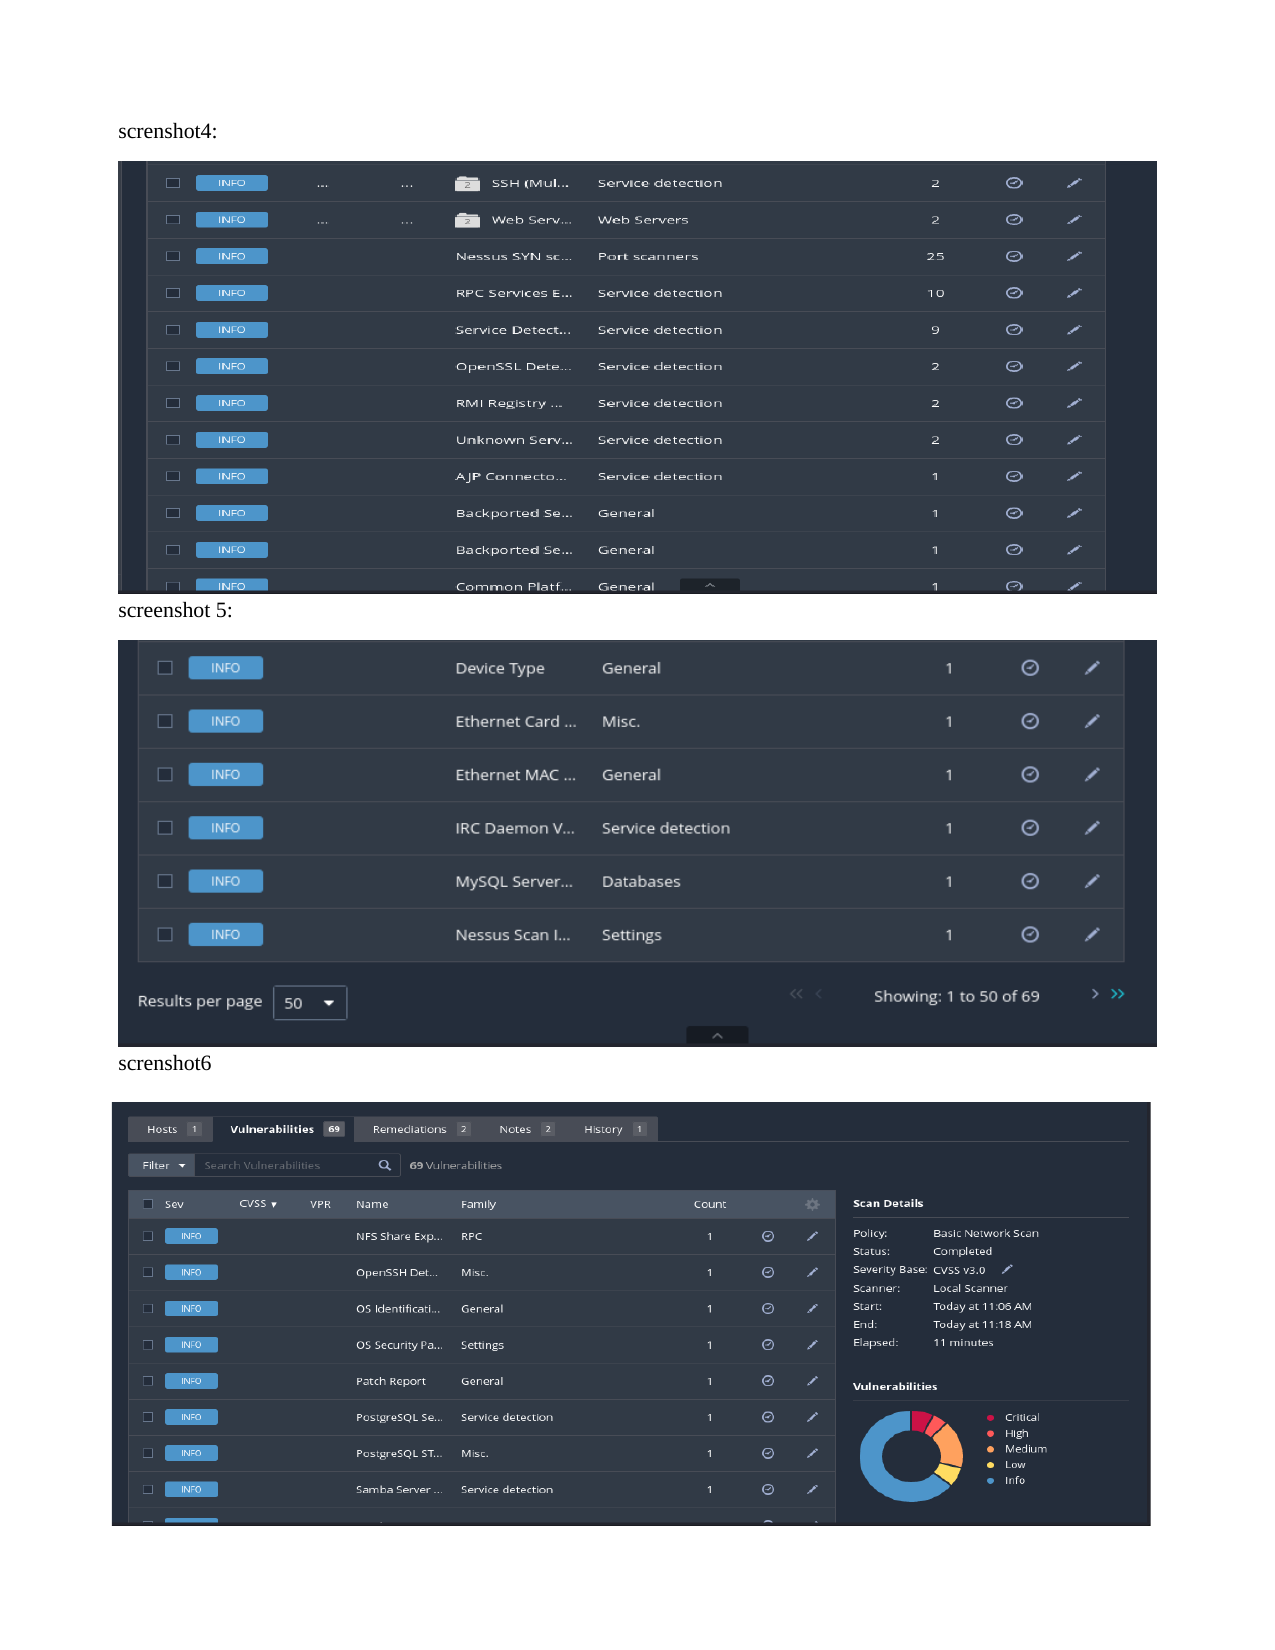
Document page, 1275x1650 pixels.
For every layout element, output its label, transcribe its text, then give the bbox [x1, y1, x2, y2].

text screnshot4: [118, 118, 1157, 143]
picture [111, 1102, 1151, 1526]
text screenshot 5: [118, 594, 1157, 622]
picture [118, 640, 1157, 1047]
text screnshot6 [118, 1047, 1157, 1075]
picture [118, 161, 1157, 594]
